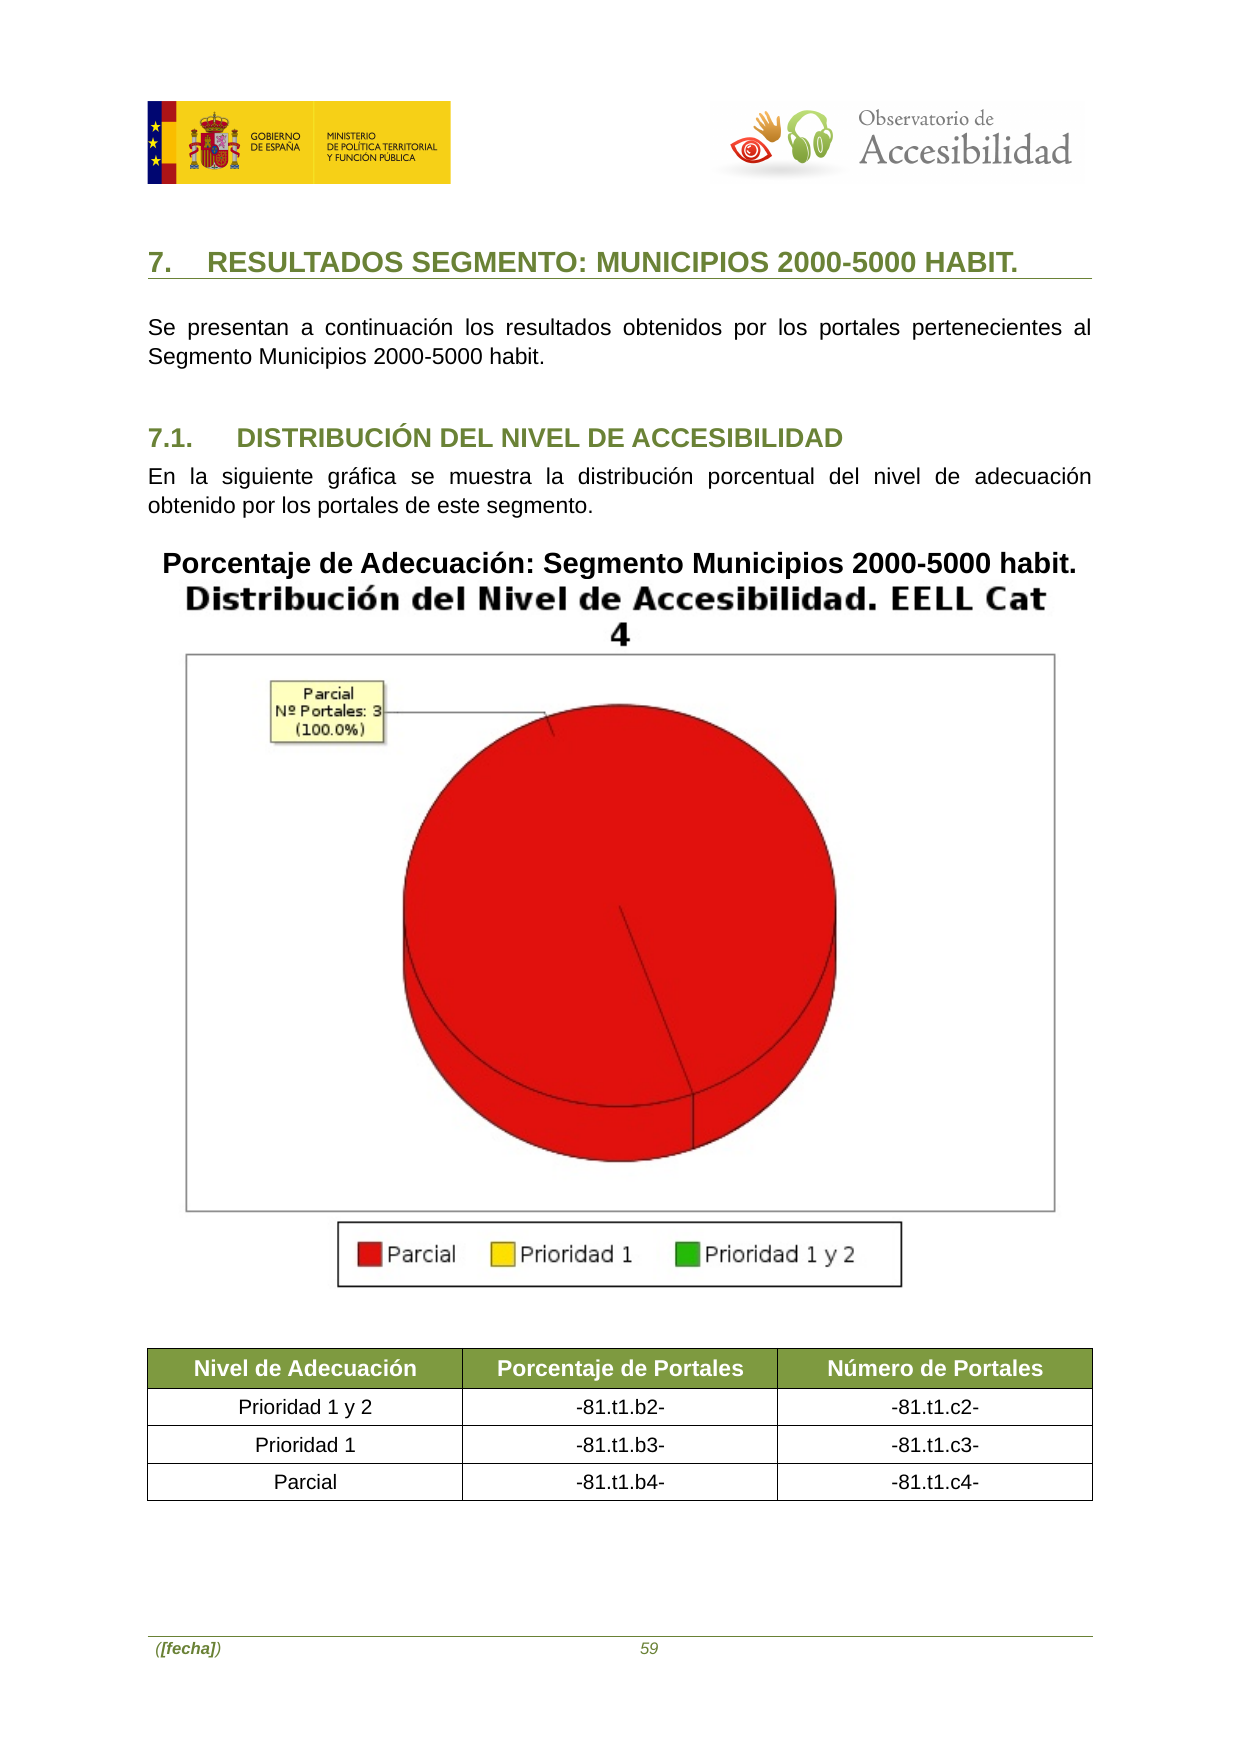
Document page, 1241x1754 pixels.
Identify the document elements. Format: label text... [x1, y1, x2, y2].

table_cell -81.t1.c2- [778, 1389, 1092, 1425]
table_cell -81.t1.b3- [463, 1426, 777, 1463]
picture [710, 101, 1086, 184]
subtitle Distribución del nivel de accesibilidad [148, 422, 1092, 453]
table_cell Parcial [148, 1464, 462, 1500]
table_header Nivel de Adecuación [148, 1349, 462, 1388]
subtitle Resultados Segmento: Municipios 2000-5000 habit. [148, 245, 1092, 278]
text Porcentaje de Adecuación: Segmento Municipios 2000-5000 habit. [148, 546, 1092, 579]
table_cell -81.t1.c4- [778, 1464, 1092, 1500]
table_cell Prioridad 1 y 2 [148, 1389, 462, 1425]
text Se presentan a continuación los resultados obtenidos por los portales pertenecientes al Segmento Municipios 2000-5000 habit. [148, 314, 1092, 369]
table_header Número de Portales [778, 1349, 1092, 1388]
table_cell -81.t1.c3- [778, 1426, 1092, 1463]
table_cell -81.t1.b4- [463, 1464, 777, 1500]
picture [178, 579, 1062, 1289]
table_header Porcentaje de Portales [463, 1349, 777, 1388]
table_cell -81.t1.b2- [463, 1389, 777, 1425]
picture [147, 101, 451, 184]
table_cell Prioridad 1 [148, 1426, 462, 1463]
text En la siguiente gráfica se muestra la distribución porcentual del nivel de adecuación obtenido por los portales de este segmento. [148, 463, 1092, 518]
